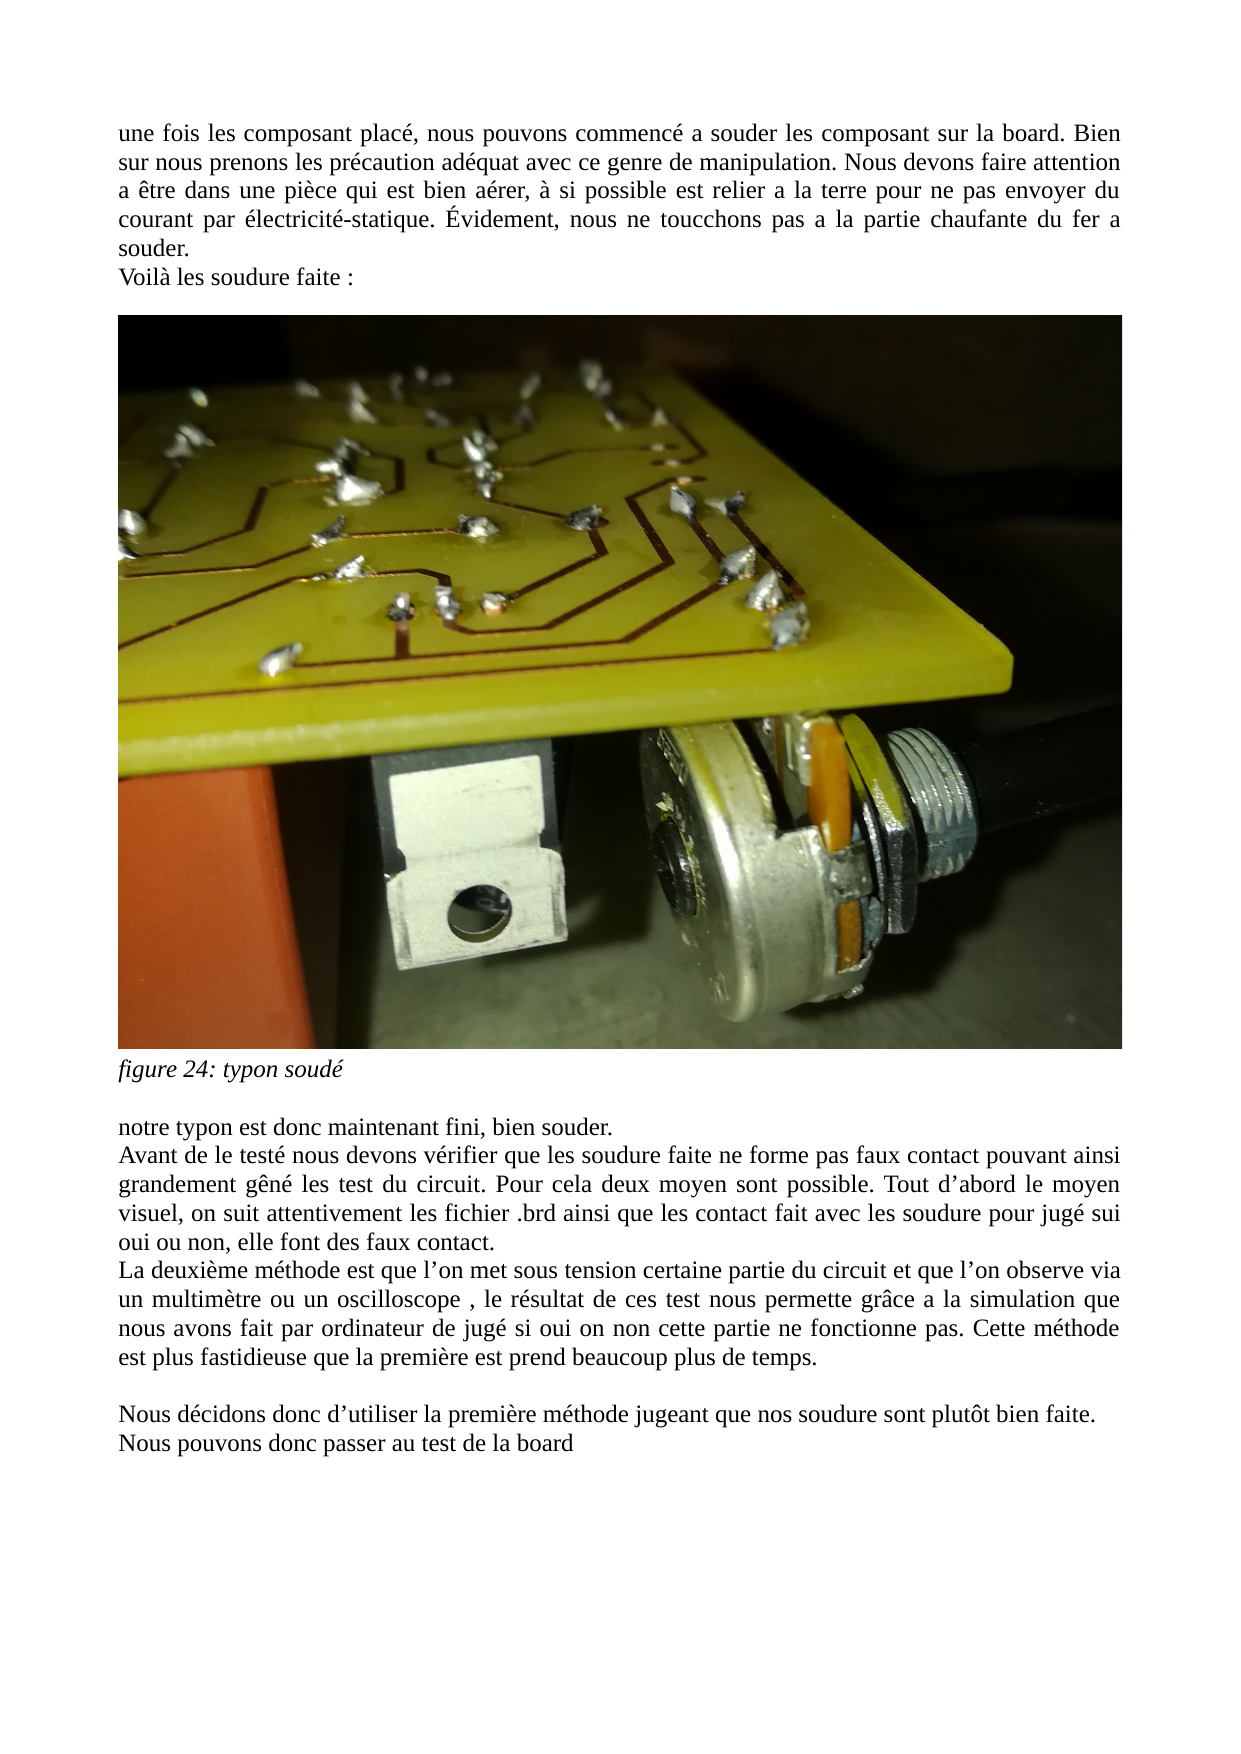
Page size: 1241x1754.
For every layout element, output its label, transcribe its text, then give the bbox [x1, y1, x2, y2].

picture [118, 550, 1123, 844]
text figure 24: typon soudé [118, 844, 1122, 1083]
text [118, 315, 1122, 550]
text Avant de le testé nous devons vérifier que les soudure faite ne forme pas faux contact pouvant ainsi grandement gêné les test du circuit. Pour cela deux moyen sont possible. Tout d’abord le moyen visuel, on suit attentivement les fichier .brd ainsi que les contact fait avec les soudure pour jugé sui oui ou non, elle font des faux contact. [118, 1141, 1122, 1256]
text La deuxième méthode est que l’on met sous tension certaine partie du circuit et que l’on observe via un multimètre ou un oscilloscope , le résultat de ces test nous permette grâce a la simulation que nous avons fait par ordinateur de jugé si oui on non cette partie ne fonctionne pas. Cette méthode est plus fastidieuse que la première est prend beaucoup plus de temps. [118, 1256, 1122, 1371]
text Voilà les soudure faite : [118, 262, 1122, 291]
text notre typon est donc maintenant fini, bien souder. [118, 1112, 1122, 1141]
text Nous décidons donc d’utiliser la première méthode jugeant que nos soudure sont plutôt bien faite. [118, 1399, 1122, 1428]
text une fois les composant placé, nous pouvons commencé a souder les composant sur la board. Bien sur nous prenons les précaution adéquat avec ce genre de manipulation. Nous devons faire attention a être dans une pièce qui est bien aérer, à si possible est relier a la terre pour ne pas envoyer du courant par électricité-statique. Évidement, nous ne toucchons pas a la partie chaufante du fer a souder. [118, 118, 1122, 262]
text Nous pouvons donc passer au test de la board [118, 1428, 1122, 1457]
